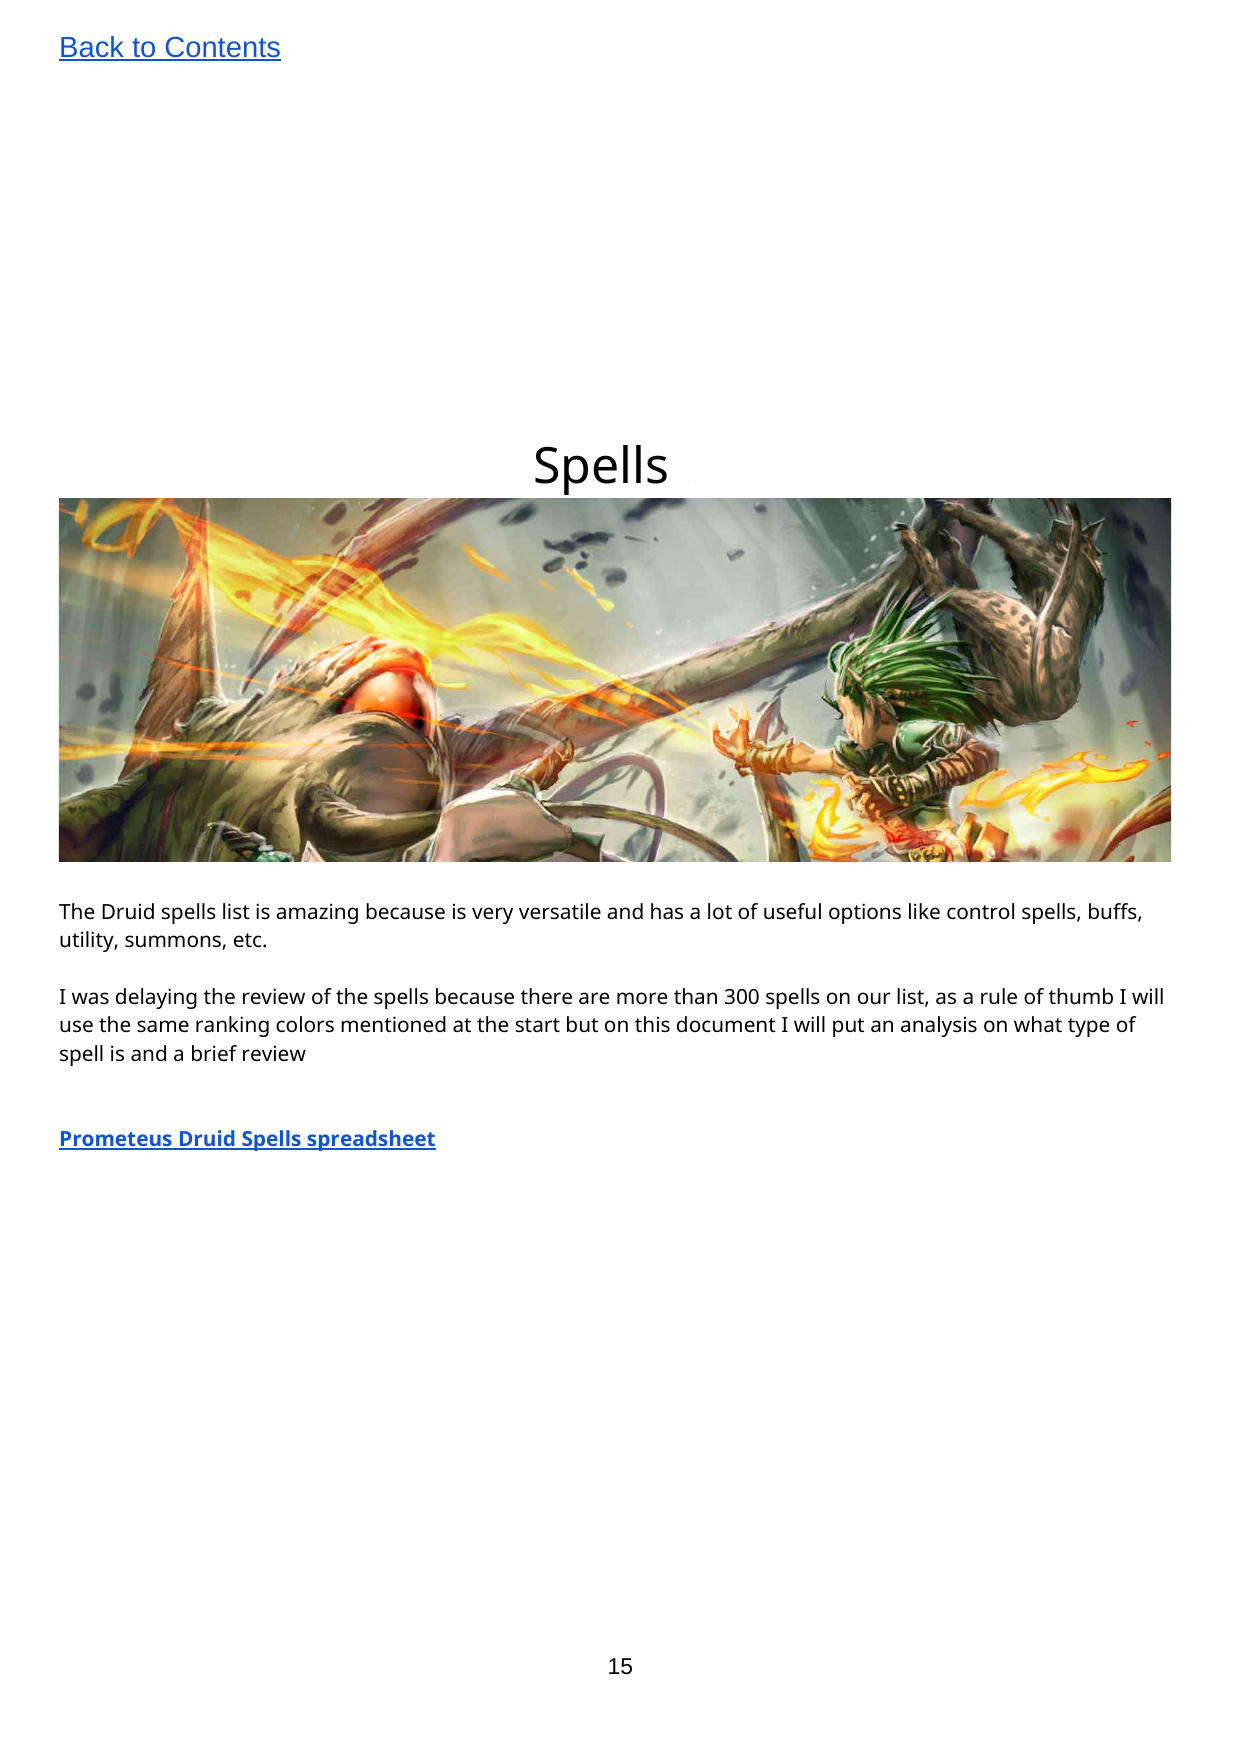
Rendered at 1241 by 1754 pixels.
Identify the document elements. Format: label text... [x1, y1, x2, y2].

title Spells [59, 431, 1181, 499]
text The Druid spells list is amazing because is very versatile and has a lot of useful options like control spells, buffs, utility, summons, etc. [59, 897, 1181, 954]
text I was delaying the review of the spells because there are more than 300 spells on our list, as a rule of thumb I will use the same ranking colors mentioned at the start but on this document I will put an analysis on what type of spell is and a brief review [59, 982, 1181, 1067]
text Prometeus Druid Spells spreadsheet [59, 1124, 1181, 1153]
picture [58, 498, 1172, 862]
